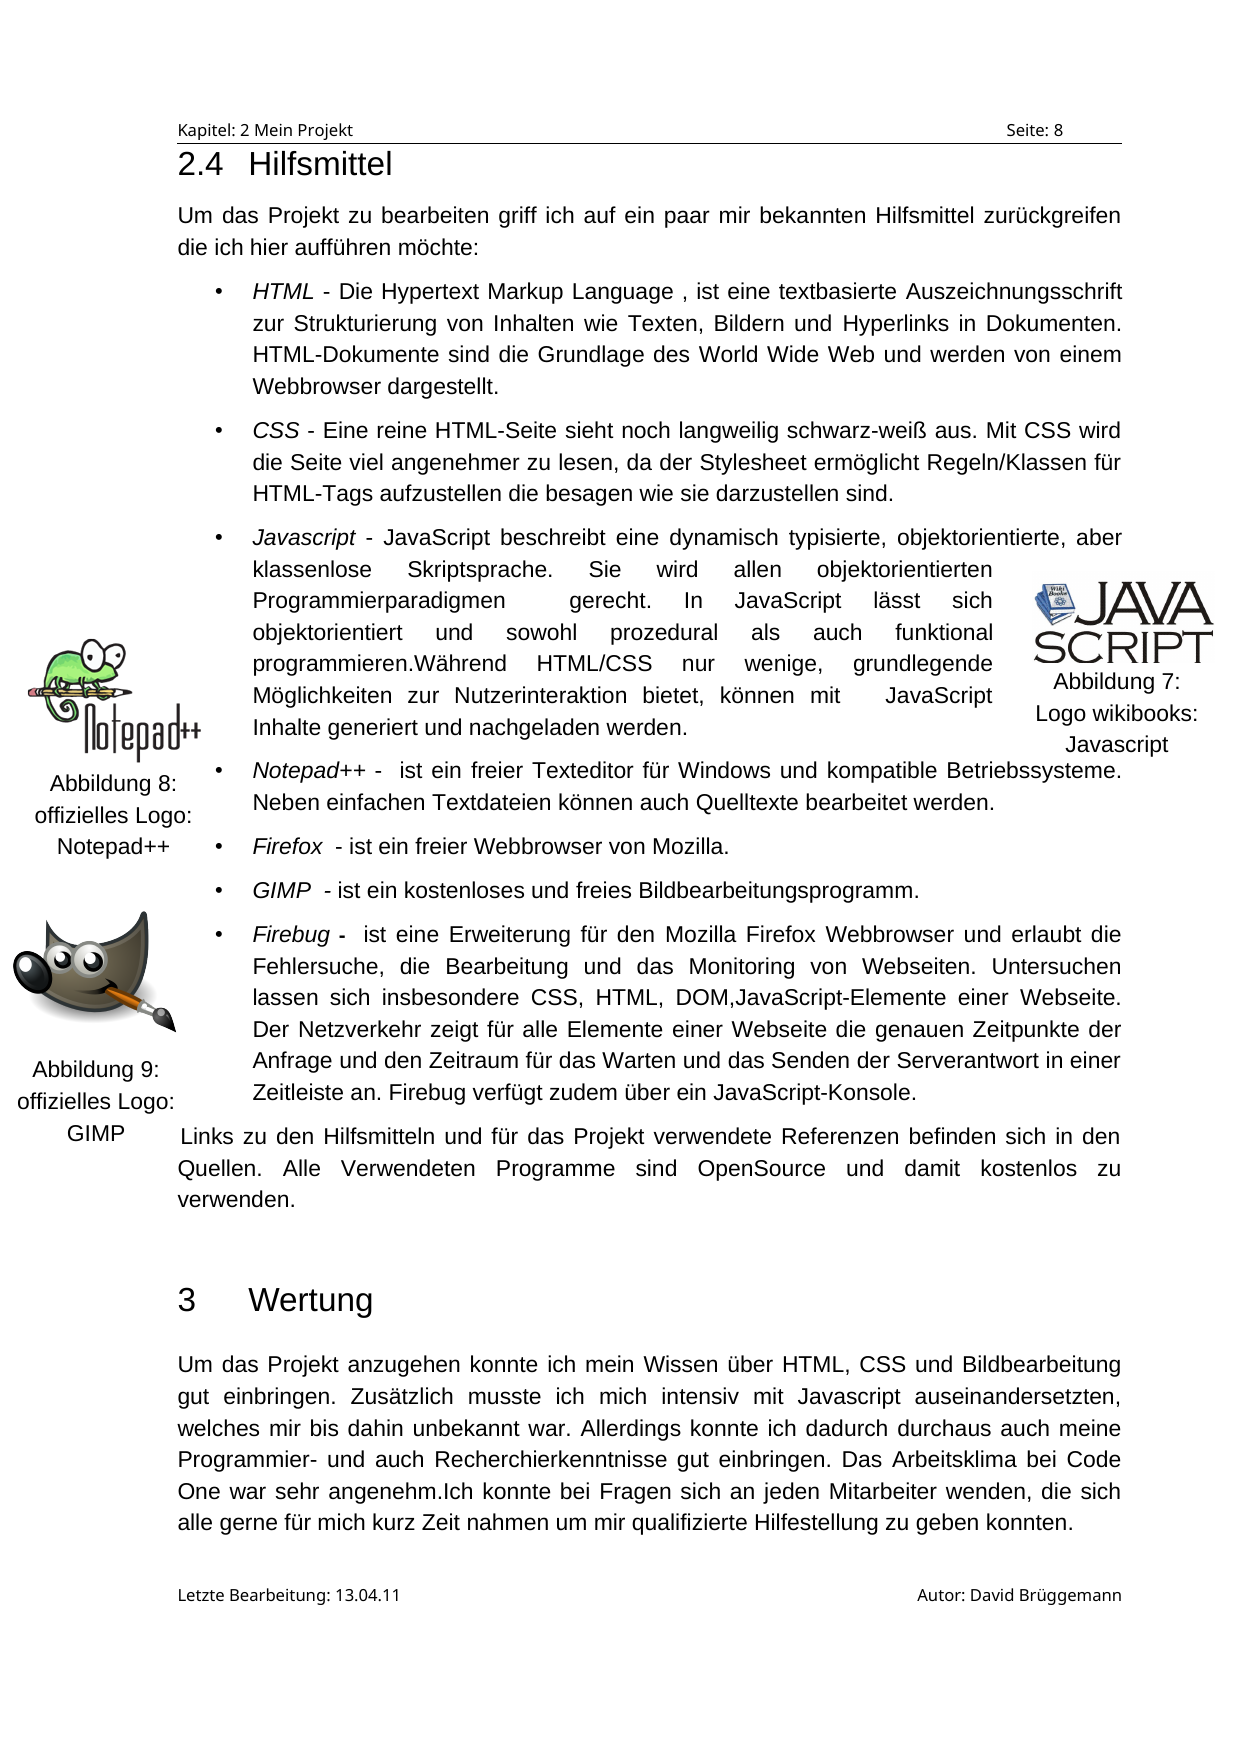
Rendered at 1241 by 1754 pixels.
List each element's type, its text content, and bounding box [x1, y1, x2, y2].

list Abbildung 7: Logo wikibooks: Javascript [993, 621, 1240, 757]
list Firefox - ist ein freier Webbrowser von Mozilla. [215, 833, 1122, 859]
text Links zu den Hilfsmitteln und für das Projekt verwendete Referenzen befinden sich in den Quellen. Alle Verwendeten Programme sind OpenSource und damit kostenlos zu verwenden. [177, 1123, 1122, 1213]
list CSS - Eine reine HTML-Seite sieht noch langweilig schwarz-weiß aus. Mit CSS wird die Seite viel angenehmer zu lesen, da der Stylesheet ermöglicht Regeln/Klassen für HTML-Tags aufzustellen die besagen wie sie darzustellen sind. [215, 417, 1122, 506]
subtitle Hilfsmittel [177, 144, 1122, 182]
picture [11, 882, 181, 1052]
list Javascript - JavaScript beschreibt eine dynamisch typisierte, objektorientierte, aber klassenlose Skriptsprache. Sie wird allen objektorientierten Programmierparadigmen gerecht. In JavaScript lässt sich objektorientiert und sowohl prozedural als auch funktional programmieren.Während HTML/CSS nur wenige, grundlegende Möglichkeiten zur Nutzerinteraktion bietet, können mit JavaScript Inhalte generiert und nachgeladen werden. [215, 524, 1122, 740]
list Abbildung 9: offizielles Logo: GIMP [11, 1052, 180, 1146]
list HTML - Die Hypertext Markup Language , ist eine textbasierte Auszeichnungsschrift zur Strukturierung von Inhalten wie Texten, Bildern und Hyperlinks in Dokumenten. HTML-Dokumente sind die Grundlage des World Wide Web und werden von einem Webbrowser dargestellt. [215, 278, 1122, 399]
text Um das Projekt anzugehen konnte ich mein Wissen über HTML, CSS und Bildbearbeitung gut einbringen. Zusätzlich musste ich mich intensiv mit Javascript auseinandersetzten, welches mir bis dahin unbekannt war. Allerdings konnte ich dadurch durchaus auch meine Programmier- und auch Recherchierkenntnisse gut einbringen. Das Arbeitsklima bei Code One war sehr angenehm.Ich konnte bei Fragen sich an jeden Mitarbeiter wenden, die sich alle gerne für mich kurz Zeit nahmen um mir qualifizierte Hilfestellung zu geben konnten. [177, 1351, 1122, 1536]
list Notepad++ - ist ein freier Texteditor für Windows und kompatible Betriebssysteme. Neben einfachen Textdateien können auch Quelltexte bearbeitet werden. [215, 757, 1122, 815]
list Abbildung 8: offizielles Logo: Notepad++ [24, 765, 202, 859]
text Um das Projekt zu bearbeiten griff ich auf ein paar mir bekannten Hilfsmittel zurückgreifen die ich hier aufführen möchte: [177, 202, 1122, 260]
list Javascript - JavaScript beschreibt eine dynamisch typisierte, objektorientierte, aber klassenlose Skriptsprache. Sie wird allen objektorientierten Programmierparadigmen gerecht. In JavaScript lässt sich objektorientiert und sowohl prozedural als auch funktional programmieren.Während HTML/CSS nur wenige, grundlegende Möglichkeiten zur Nutzerinteraktion bietet, können mit JavaScript Inhalte generiert und nachgeladen werden. [24, 584, 202, 633]
list Firebug - ist eine Erweiterung für den Mozilla Firefox Webbrowser und erlaubt die Fehlersuche, die Bearbeitung und das Monitoring von Webseiten. Untersuchen lassen sich insbesondere CSS, HTML, DOM,JavaScript-Elemente einer Webseite. Der Netzverkehr zeigt für alle Elemente einer Webseite die genauen Zeitpunkte der Anfrage und den Zeitraum für das Warten und das Senden der Serverantwort in einer Zeitleiste an. Firebug verfügt zudem über ein JavaScript-Konsole. [215, 921, 1122, 1105]
list GIMP - ist ein kostenloses und freies Bildbearbeitungsprogramm. [215, 877, 1122, 903]
picture [24, 633, 203, 765]
subtitle Wertung [177, 1280, 1122, 1319]
picture [1032, 571, 1215, 663]
list Firefox - ist ein freier Webbrowser von Mozilla. [11, 832, 180, 882]
